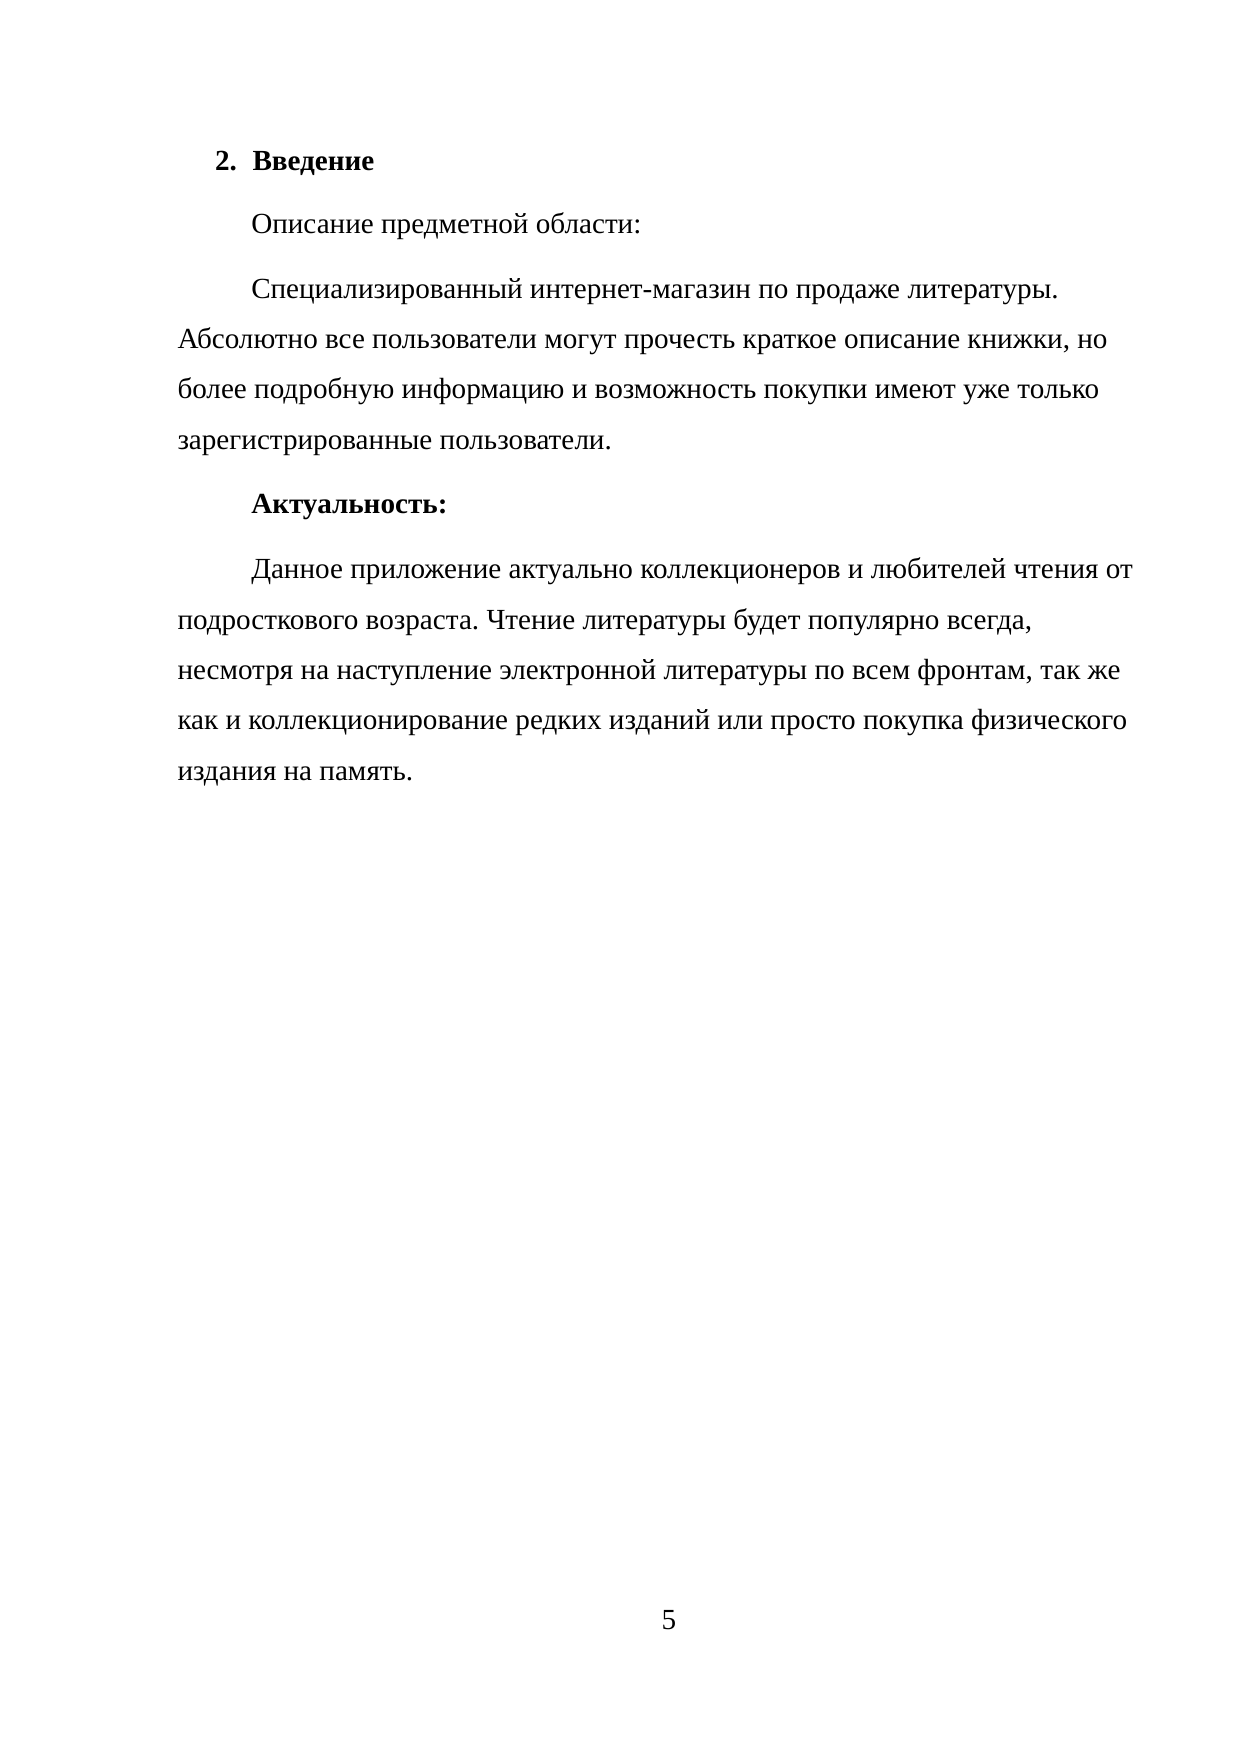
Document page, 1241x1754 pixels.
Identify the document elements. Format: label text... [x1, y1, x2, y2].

text Данное приложение актуально коллекционеров и любителей чтения от подросткового возраста. Чтение литературы будет популярно всегда, несмотря на наступление электронной литературы по всем фронтам, так же как и коллекционирование редких изданий или просто покупка физического издания на память. [177, 552, 1152, 786]
text Актуальность: [177, 487, 1152, 520]
subtitle Введение [215, 143, 1152, 177]
text Специализированный интернет-магазин по продаже литературы. Абсолютно все пользователи могут прочесть краткое описание книжки, но более подробную информацию и возможность покупки имеют уже только зарегистрированные пользователи. [177, 271, 1152, 455]
text Описание предметной области: [177, 206, 1152, 239]
